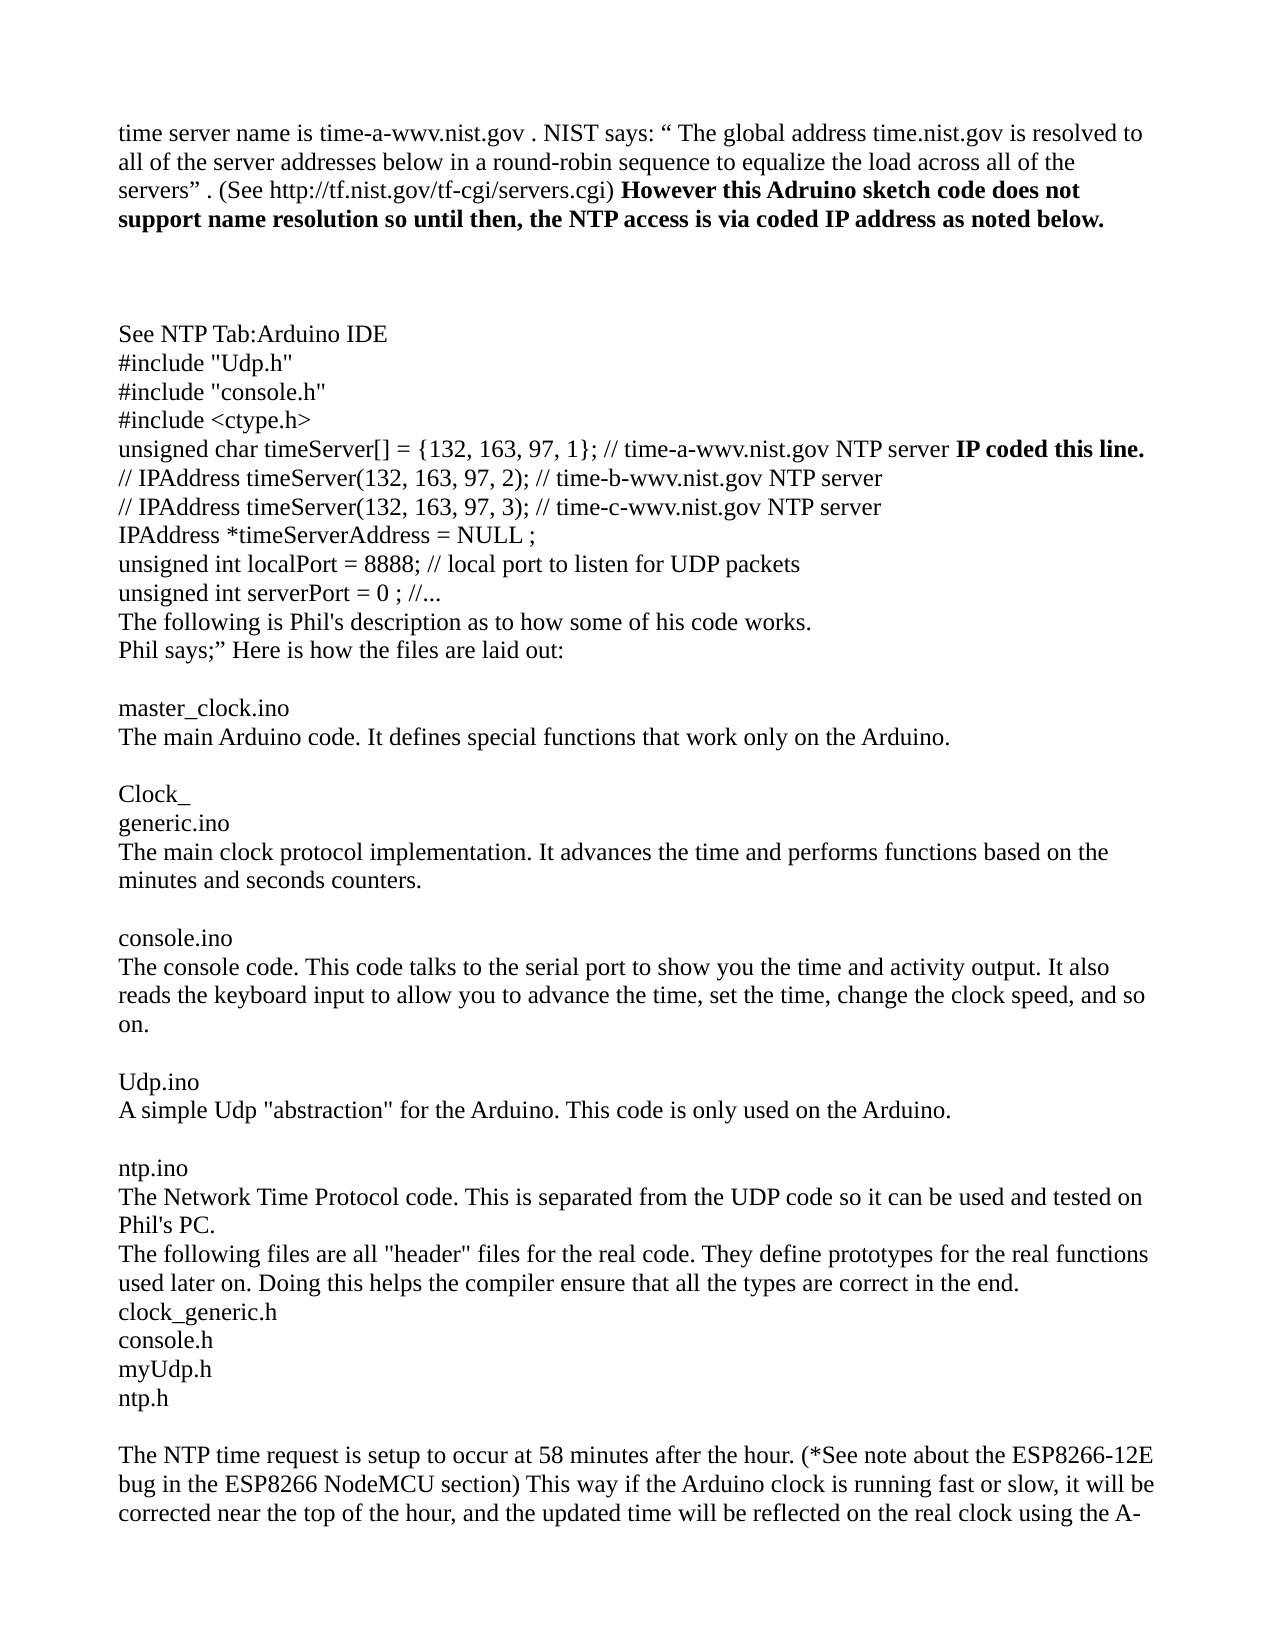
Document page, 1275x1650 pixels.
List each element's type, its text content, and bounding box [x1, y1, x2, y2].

text console.ino [118, 923, 1157, 952]
text unsigned int serverPort = 0 ; //... [118, 578, 1157, 607]
text used later on. Doing this helps the compiler ensure that all the types are correct in the end. [118, 1268, 1157, 1297]
text servers” . (See http://tf.nist.gov/tf-cgi/servers.cgi) However this Adruino sketch code does not support name resolution so until then, the NTP access is via coded IP address as noted below. [118, 176, 1157, 233]
text The NTP time request is setup to occur at 58 minutes after the hour. (*See note about the ESP8266-12E bug in the ESP8266 NodeMCU section) This way if the Arduino clock is running fast or slow, it will be corrected near the top of the hour, and the updated time will be reflected on the real clock using the A- [118, 1441, 1157, 1527]
text The Network Time Protocol code. This is separated from the UDP code so it can be used and tested on [118, 1182, 1157, 1211]
text all of the server addresses below in a round-robin sequence to equalize the load across all of the [118, 147, 1157, 176]
text ntp.ino [118, 1153, 1157, 1182]
text minutes and seconds counters. [118, 866, 1157, 894]
text Clock_ [118, 779, 1157, 808]
text The following files are all "header" files for the real code. They define prototypes for the real functions [118, 1239, 1157, 1268]
text #include "console.h" [118, 377, 1157, 406]
text ntp.h [118, 1383, 1157, 1412]
text // IPAddress timeServer(132, 163, 97, 2); // time-b-wwv.nist.gov NTP server [118, 463, 1157, 492]
text master_clock.ino [118, 693, 1157, 722]
text The main clock protocol implementation. It advances the time and performs functions based on the [118, 837, 1157, 866]
text See NTP Tab:Arduino IDE [118, 319, 1157, 348]
text The main Arduino code. It defines special functions that work only on the Arduino. [118, 722, 1157, 751]
text IPAddress *timeServerAddress = NULL ; [118, 521, 1157, 549]
text #include "Udp.h" [118, 348, 1157, 377]
text The console code. This code talks to the serial port to show you the time and activity output. It also [118, 952, 1157, 981]
text clock_generic.h [118, 1297, 1157, 1326]
text reads the keyboard input to allow you to advance the time, set the time, change the clock speed, and so [118, 981, 1157, 1009]
text unsigned char timeServer[] = {132, 163, 97, 1}; // time-a-wwv.nist.gov NTP server IP coded this line. [118, 434, 1157, 463]
text The following is Phil's description as to how some of his code works. [118, 607, 1157, 636]
text myUdp.h [118, 1354, 1157, 1383]
text time server name is time-a-wwv.nist.gov . NIST says: “ The global address time.nist.gov is resolved to [118, 118, 1157, 147]
text Phil says;” Here is how the files are laid out: [118, 636, 1157, 664]
text console.h [118, 1326, 1157, 1354]
text #include <ctype.h> [118, 406, 1157, 434]
text Phil's PC. [118, 1211, 1157, 1239]
text on. [118, 1009, 1157, 1038]
text // IPAddress timeServer(132, 163, 97, 3); // time-c-wwv.nist.gov NTP server [118, 492, 1157, 521]
text Udp.ino [118, 1067, 1157, 1096]
text generic.ino [118, 808, 1157, 837]
text unsigned int localPort = 8888; // local port to listen for UDP packets [118, 549, 1157, 578]
text A simple Udp "abstraction" for the Arduino. This code is only used on the Arduino. [118, 1096, 1157, 1124]
